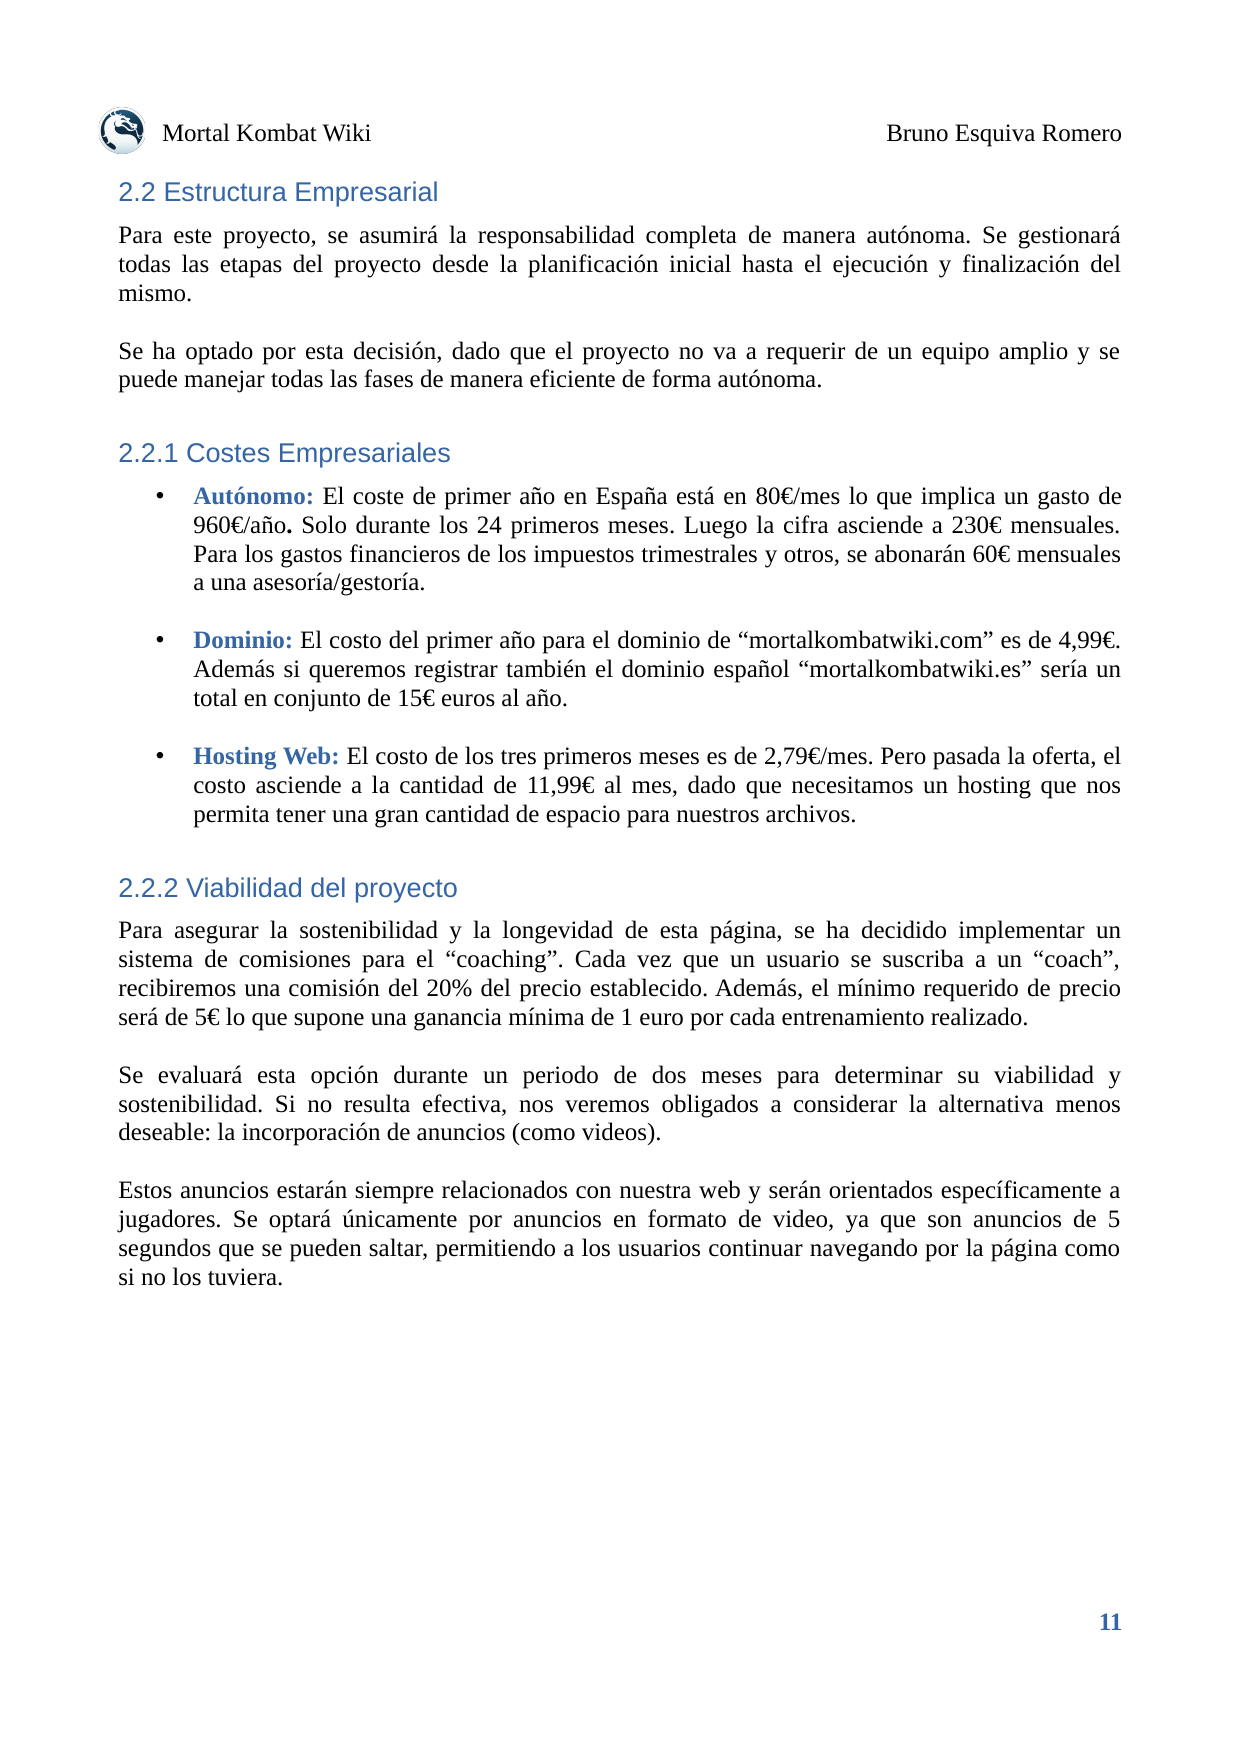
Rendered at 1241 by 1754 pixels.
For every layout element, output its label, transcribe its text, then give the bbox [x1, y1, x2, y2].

list Autónomo: El coste de primer año en España está en 80€/mes lo que implica un gasto de 960€/año. Solo durante los 24 primeros meses. Luego la cifra asciende a 230€ mensuales. Para los gastos financieros de los impuestos trimestrales y otros, se abonarán 60€ mensuales a una asesoría/gestoría. [156, 481, 1122, 596]
list Dominio: El costo del primer año para el dominio de “mortalkombatwiki.com” es de 4,99€. Además si queremos registrar también el dominio español “mortalkombatwiki.es” sería un total en conjunto de 15€ euros al año. [156, 626, 1122, 712]
text Para asegurar la sostenibilidad y la longevidad de esta página, se ha decidido implementar un sistema de comisiones para el “coaching”. Cada vez que un usuario se suscriba a un “coach”, recibiremos una comisión del 20% del precio establecido. Además, el mínimo requerido de precio será de 5€ lo que supone una ganancia mínima de 1 euro por cada entrenamiento realizado. [118, 915, 1122, 1030]
subtitle 2.2.1 Costes Empresariales [118, 437, 1122, 469]
text Se ha optado por esta decisión, dado que el proyecto no va a requerir de un equipo amplio y se puede manejar todas las fases de manera eficiente de forma autónoma. [118, 336, 1122, 393]
picture [98, 107, 145, 154]
subtitle 2.2 Estructura Empresarial [118, 176, 1122, 208]
text Se evaluará esta opción durante un periodo de dos meses para determinar su viabilidad y sostenibilidad. Si no resulta efectiva, nos veremos obligados a considerar la alternativa menos deseable: la incorporación de anuncios (como videos). [118, 1060, 1122, 1146]
text Para este proyecto, se asumirá la responsabilidad completa de manera autónoma. Se gestionará todas las etapas del proyecto desde la planificación inicial hasta el ejecución y finalización del mismo. [118, 220, 1122, 306]
subtitle 2.2.2 Viabilidad del proyecto [118, 872, 1122, 903]
list Hosting Web: El costo de los tres primeros meses es de 2,79€/mes. Pero pasada la oferta, el costo asciende a la cantidad de 11,99€ al mes, dado que necesitamos un hosting que nos permita tener una gran cantidad de espacio para nuestros archivos. [156, 741, 1122, 828]
text Estos anuncios estarán siempre relacionados con nuestra web y serán orientados específicamente a jugadores. Se optará únicamente por anuncios en formato de video, ya que son anuncios de 5 segundos que se pueden saltar, permitiendo a los usuarios continuar navegando por la página como si no los tuviera. [118, 1176, 1122, 1291]
